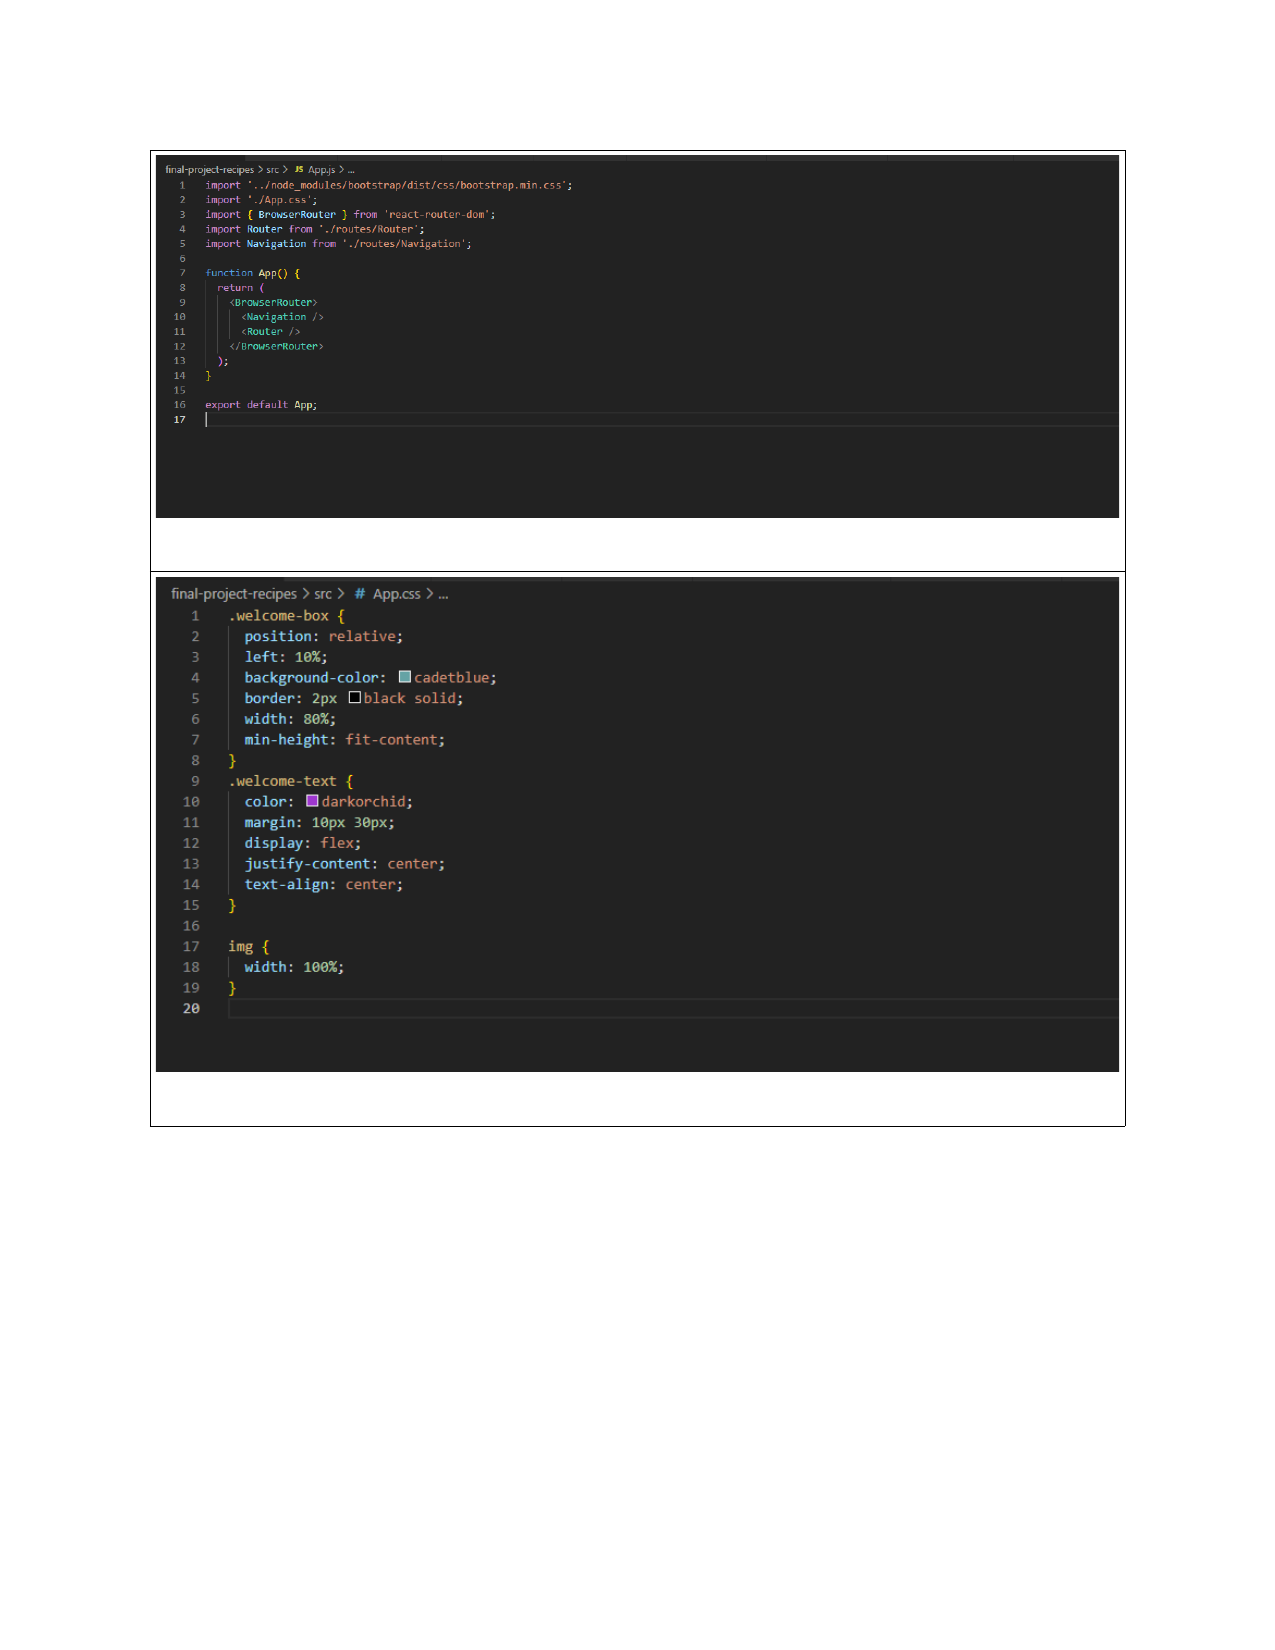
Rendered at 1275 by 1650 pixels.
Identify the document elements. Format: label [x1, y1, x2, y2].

picture [155, 155, 1120, 518]
table_cell [151, 572, 1125, 1126]
picture [155, 577, 1120, 1072]
table_header [151, 151, 1125, 571]
